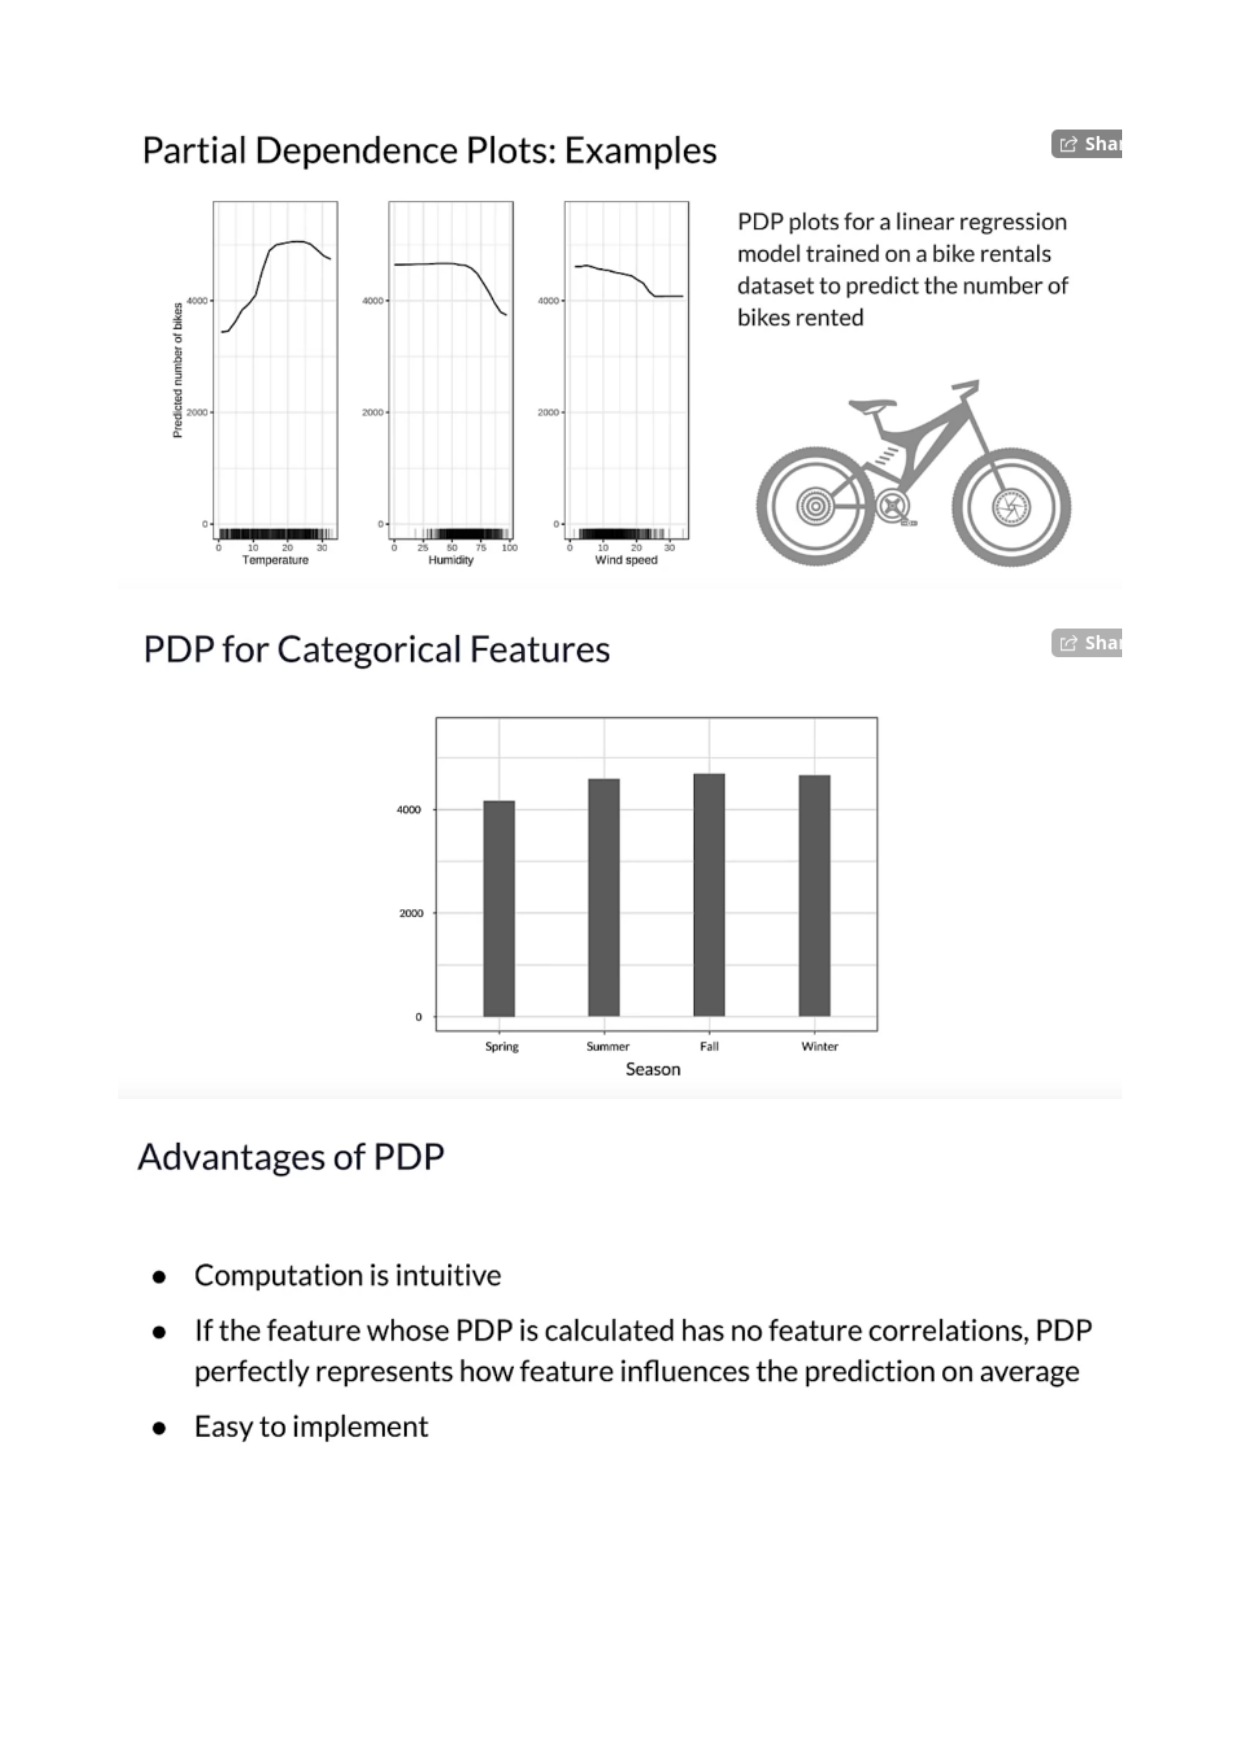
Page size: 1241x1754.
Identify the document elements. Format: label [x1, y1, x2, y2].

picture [118, 118, 1123, 589]
picture [118, 617, 1123, 1099]
picture [118, 1127, 1123, 1468]
